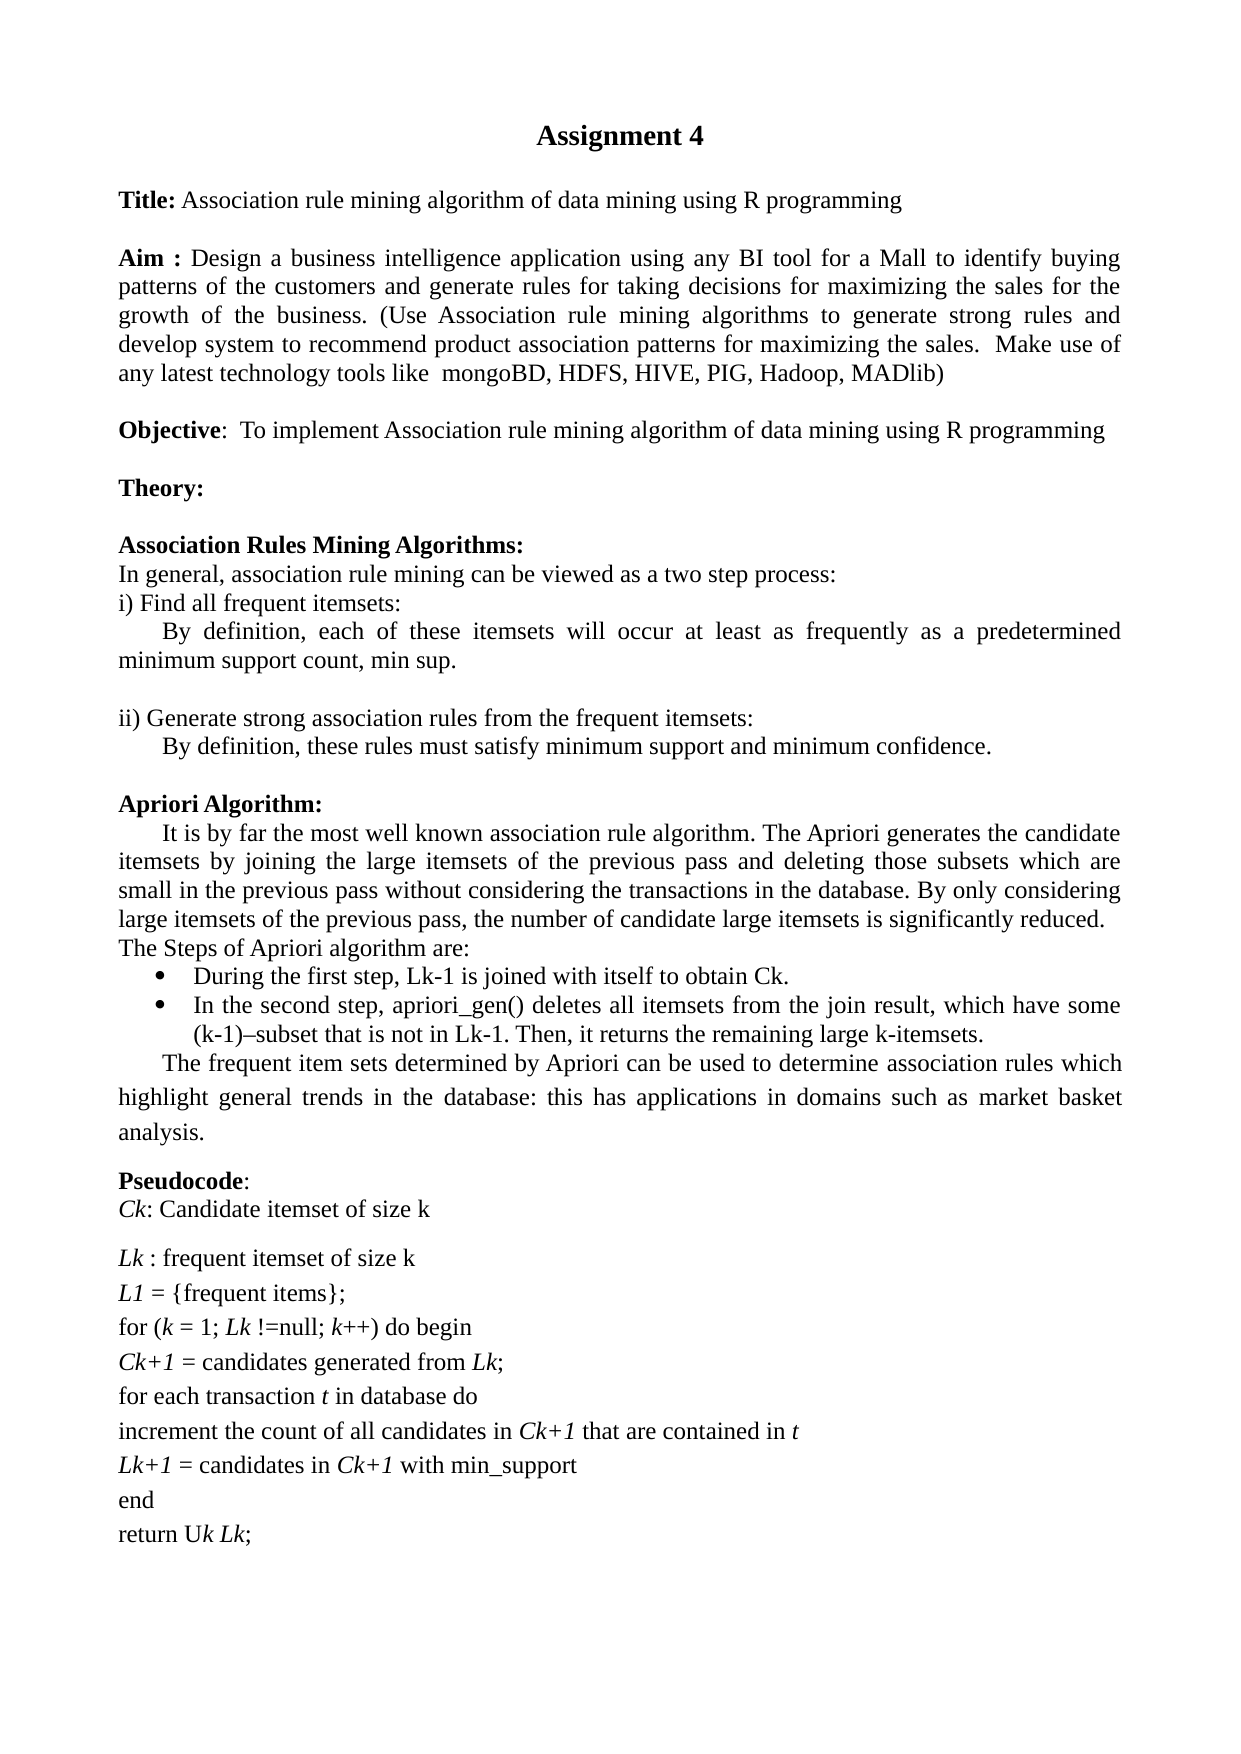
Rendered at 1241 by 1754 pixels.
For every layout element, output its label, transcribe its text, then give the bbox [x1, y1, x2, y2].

text Apriori Algorithm: [118, 789, 1122, 818]
text Assignment 4 [118, 118, 1122, 152]
text Lk : frequent itemset of size k [118, 1243, 1122, 1272]
text Ck+1 = candidates generated from Lk; [118, 1347, 1122, 1376]
text Pseudocode: [118, 1166, 1122, 1194]
text By definition, each of these itemsets will occur at least as frequently as a predetermined minimum support count, min sup. [118, 616, 1122, 674]
list In the second step, apriori_gen() deletes all itemsets from the join result, which have some (k-1)–subset that is not in Lk-1. Then, it returns the remaining large k-itemsets. [156, 990, 1122, 1048]
text The Steps of Apriori algorithm are: [118, 933, 1122, 961]
text Theory: [118, 473, 1122, 501]
text The frequent item sets determined by Apriori can be used to determine association rules which highlight general trends in the database: this has applications in domains such as market basket analysis. [118, 1048, 1122, 1145]
text Ck: Candidate itemset of size k [118, 1194, 1122, 1223]
text for (k = 1; Lk !=null; k++) do begin [118, 1312, 1122, 1341]
text for each transaction t in database do [118, 1381, 1122, 1410]
text Objective: To implement Association rule mining algorithm of data mining using R programming [118, 415, 1122, 444]
text Lk+1 = candidates in Ck+1 with min_support [118, 1450, 1122, 1479]
text L1 = {frequent items}; [118, 1278, 1122, 1307]
text It is by far the most well known association rule algorithm. The Apriori generates the candidate itemsets by joining the large itemsets of the previous pass and deleting those subsets which are small in the previous pass without considering the transactions in the database. By only considering large itemsets of the previous pass, the number of candidate large itemsets is significantly reduced. [118, 818, 1122, 933]
text increment the count of all candidates in Ck+1 that are contained in t [118, 1416, 1122, 1445]
text return Uk Lk; [118, 1519, 1122, 1548]
text Aim : Design a business intelligence application using any BI tool for a Mall to identify buying patterns of the customers and generate rules for taking decisions for maximizing the sales for the growth of the business. (Use Association rule mining algorithms to generate strong rules and develop system to recommend product association patterns for maximizing the sales. Make use of any latest technology tools like mongoBD, HDFS, HIVE, PIG, Hadoop, MADlib) [118, 243, 1122, 386]
text By definition, these rules must satisfy minimum support and minimum confidence. [118, 731, 1122, 760]
list During the first step, Lk-1 is joined with itself to obtain Ck. [156, 961, 1122, 990]
text ii) Generate strong association rules from the frequent itemsets: [118, 703, 1122, 731]
text end [118, 1485, 1122, 1514]
text In general, association rule mining can be viewed as a two step process: [118, 559, 1122, 588]
text Association Rules Mining Algorithms: [118, 530, 1122, 559]
text Title: Association rule mining algorithm of data mining using R programming [118, 185, 1122, 214]
text i) Find all frequent itemsets: [118, 588, 1122, 616]
